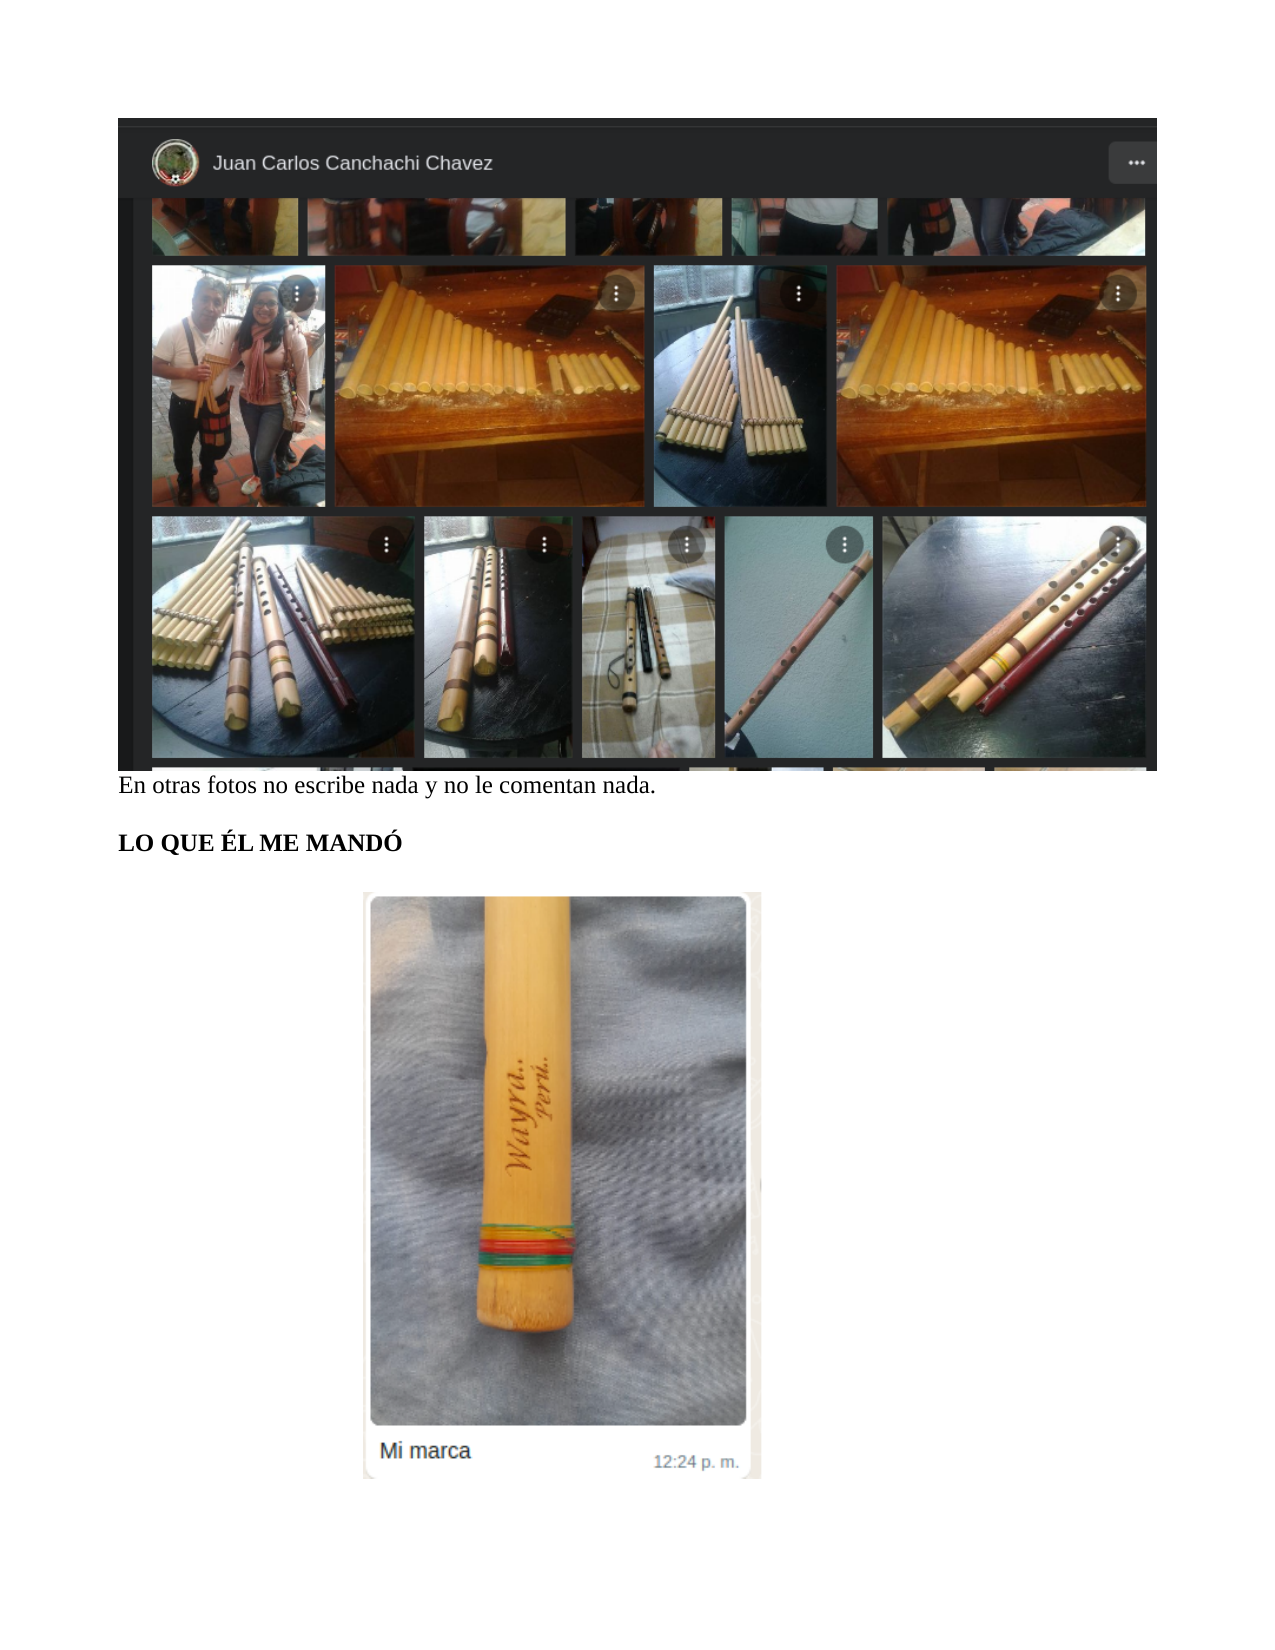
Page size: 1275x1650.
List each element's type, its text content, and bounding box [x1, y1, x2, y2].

picture [118, 118, 1157, 771]
picture [363, 892, 762, 1479]
text En otras fotos no escribe nada y no le comentan nada. [118, 771, 1157, 799]
text LO QUE ÉL ME MANDÓ [118, 828, 1157, 857]
